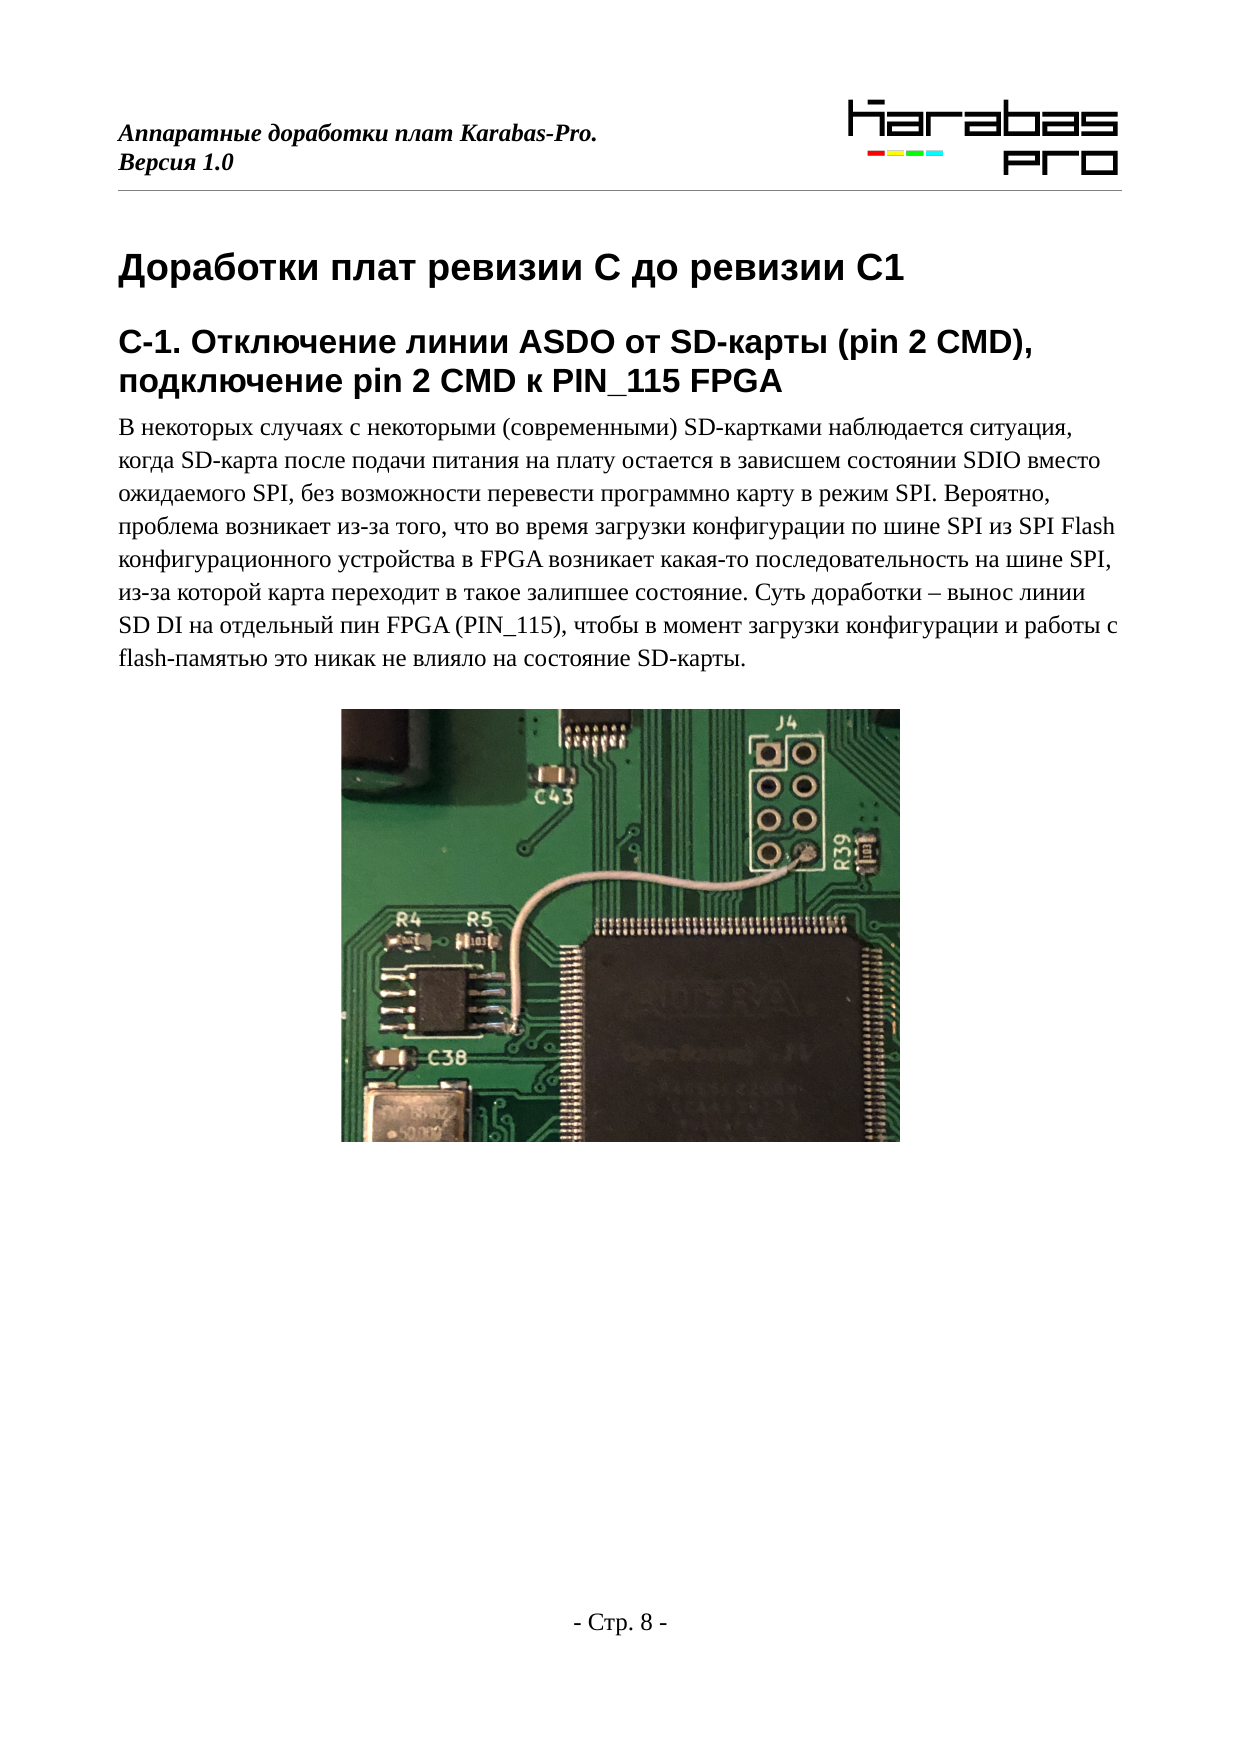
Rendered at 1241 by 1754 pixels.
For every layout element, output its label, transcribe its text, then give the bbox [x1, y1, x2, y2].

picture [848, 97, 1119, 175]
text В некоторых случаях с некоторыми (современными) SD-картками наблюдается ситуация, когда SD-карта после подачи питания на плату остается в зависшем состоянии SDIO вместо ожидаемого SPI, без возможности перевести программно карту в режим SPI. Вероятно, проблема возникает из-за того, что во время загрузки конфигурации по шине SPI из SPI Flash конфигурационного устройства в FPGA возникает какая-то последовательность на шине SPI, из-за которой карта переходит в такое залипшее состояние. Суть доработки – вынос линии SD DI на отдельный пин FPGA (PIN_115), чтобы в момент загрузки конфигурации и работы с flash-памятью это никак не влияло на состояние SD-карты. [118, 412, 1122, 672]
subtitle C-1. Отключение линии ASDO от SD-карты (pin 2 CMD), подключение pin 2 CMD к PIN_115 FPGA [118, 322, 1122, 399]
picture [341, 709, 883, 832]
subtitle Доработки плат ревизии C до ревизии C1 [118, 245, 1122, 288]
